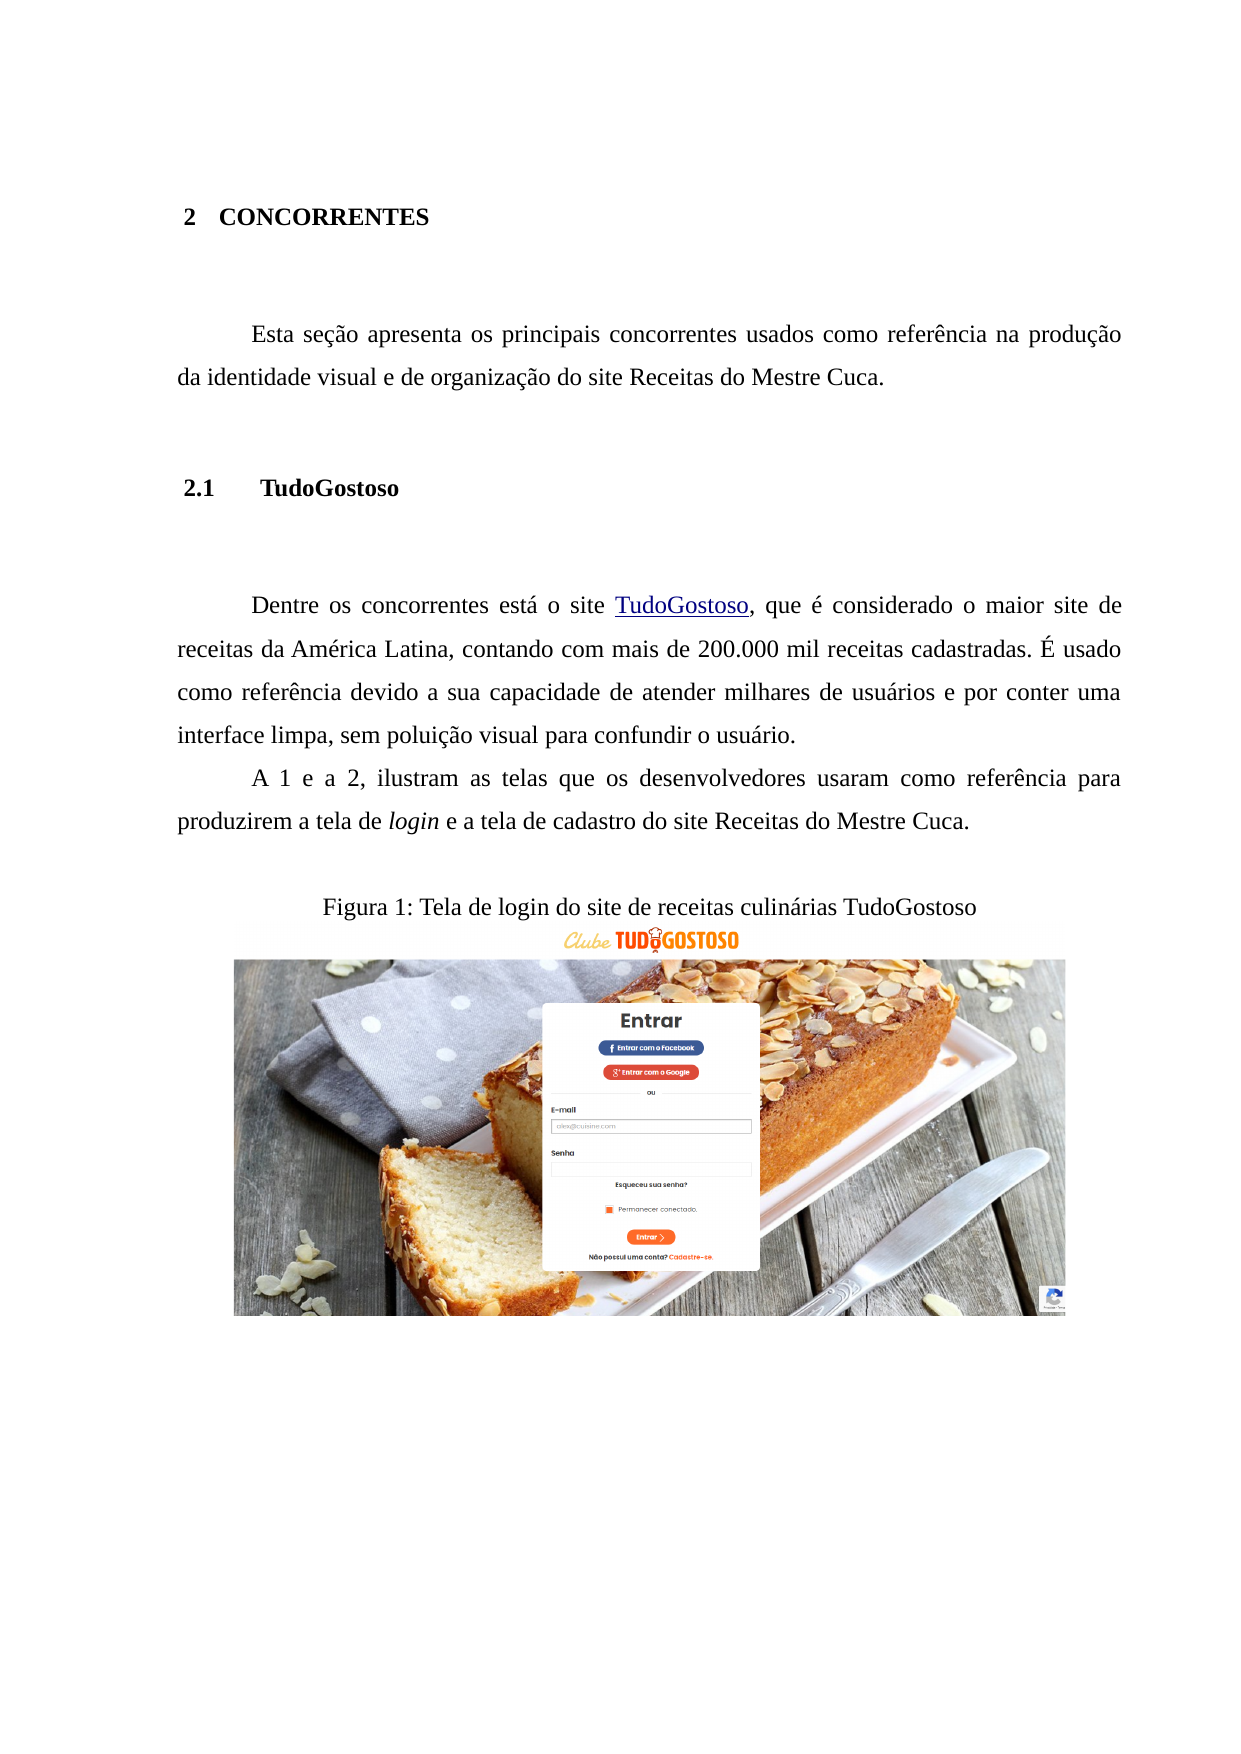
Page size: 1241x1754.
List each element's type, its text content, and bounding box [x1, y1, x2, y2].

text Figura 1: Tela de login do site de receitas culinárias TudoGostoso [177, 892, 1122, 921]
subtitle TudoGostoso [177, 473, 1122, 502]
subtitle CONCORRENTES [177, 202, 1122, 231]
picture [233, 921, 1066, 1316]
text A Figura 1 e a Figura 2, ilustram as telas que os desenvolvedores usaram como referência para produzirem a tela de login e a tela de cadastro do site Receitas do Mestre Cuca. [177, 763, 1122, 835]
text Esta seção apresenta os principais concorrentes usados como referência na produção da identidade visual e de organização do site Receitas do Mestre Cuca. [177, 319, 1122, 391]
text Dentre os concorrentes está o site TudoGostoso, que é considerado o maior site de receitas da América Latina, contando com mais de 200.000 mil receitas cadastradas. É usado como referência devido a sua capacidade de atender milhares de usuários e por conter uma interface limpa, sem poluição visual para confundir o usuário. [177, 591, 1122, 749]
